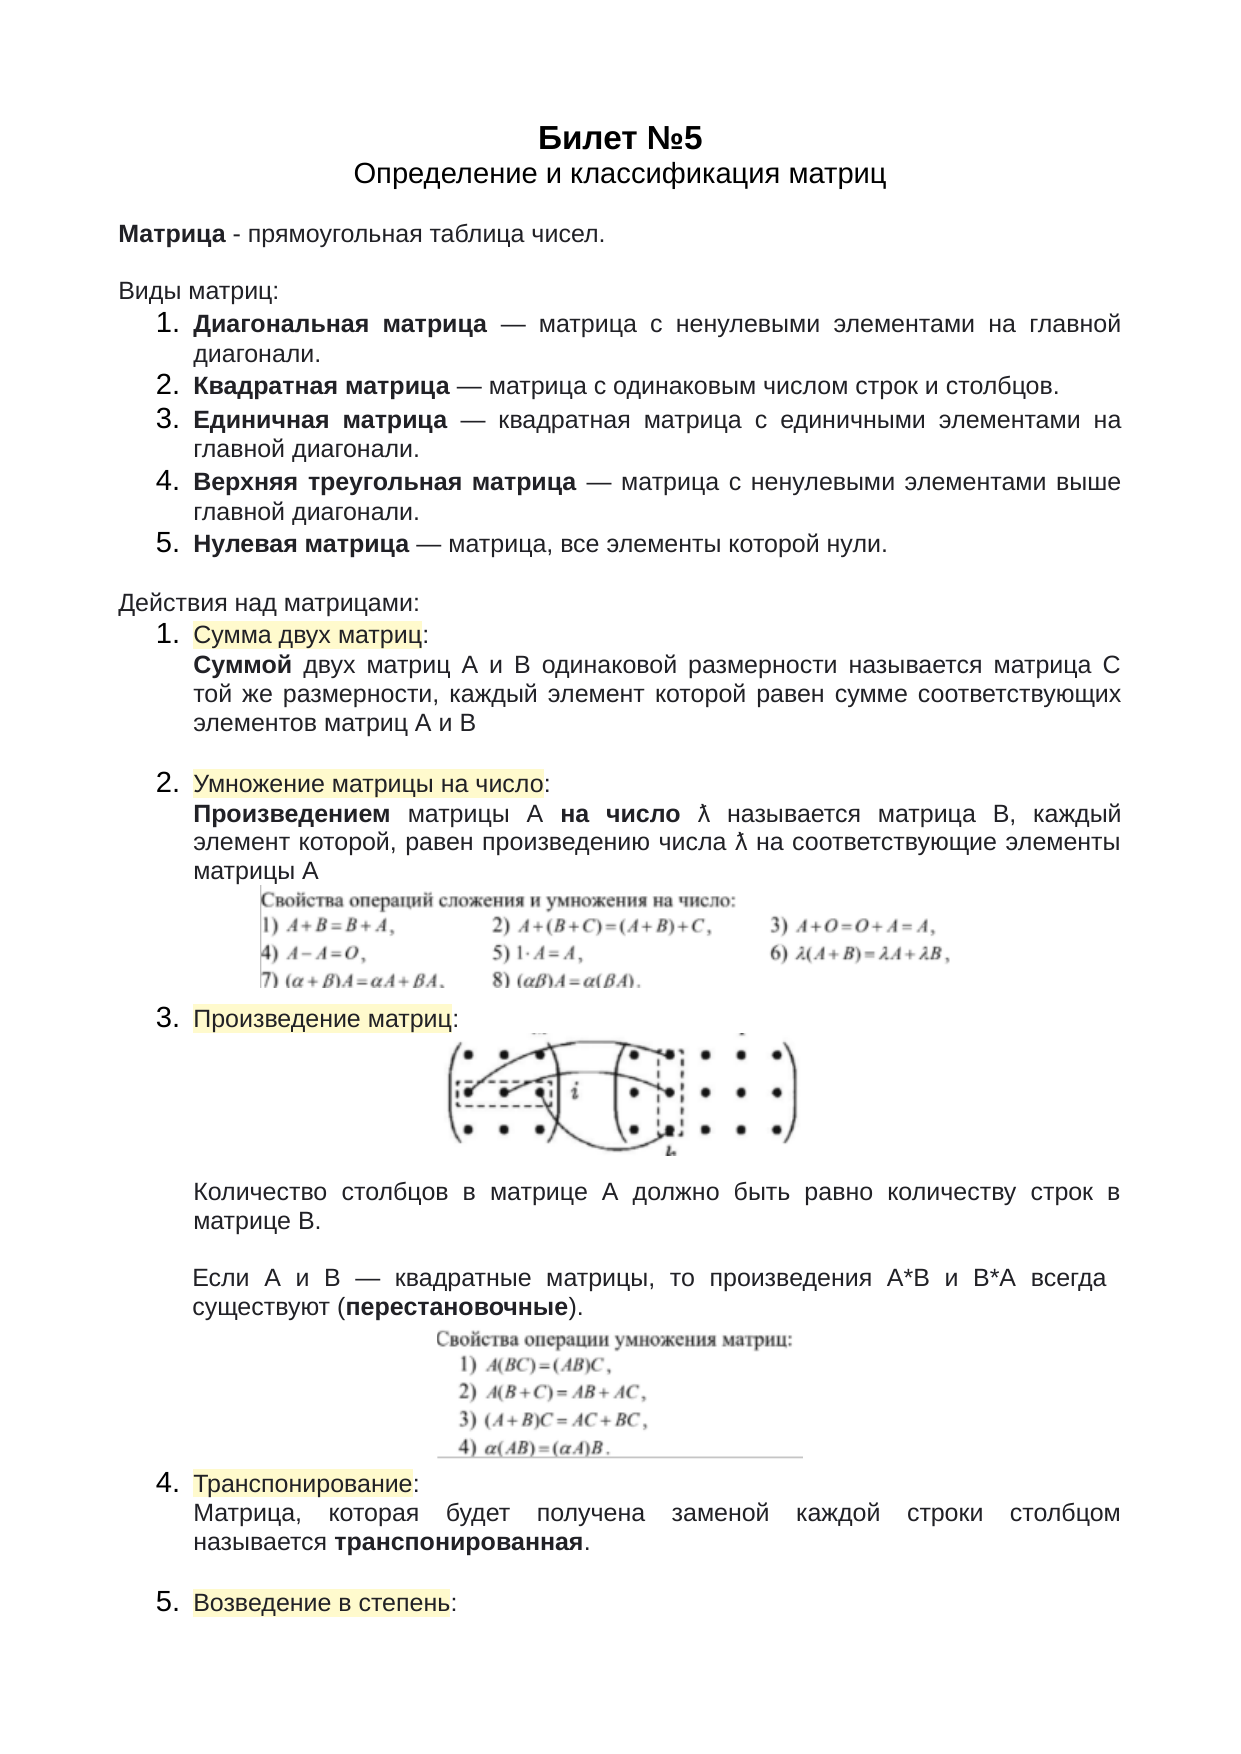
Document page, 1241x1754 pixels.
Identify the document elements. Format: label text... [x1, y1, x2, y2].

list Количество столбцов в матрице А должно быть равно количеству строк в матрице В. [156, 1177, 1122, 1235]
text Действия над матрицами: [118, 588, 1122, 617]
list Нулевая матрица — матрица, все элементы которой нули. [156, 526, 1122, 559]
list Сумма двух матриц: [156, 617, 1122, 650]
picture [438, 1033, 802, 1156]
list Возведение в степень: [156, 1584, 1122, 1618]
list Произведение матриц: [156, 1000, 1122, 1033]
list Умножение матрицы на число: [156, 765, 1122, 799]
list Квадратная матрица — матрица с одинаковым числом строк и столбцов. [156, 367, 1122, 401]
text Матрица - прямоугольная таблица чисел. [118, 219, 1122, 248]
text Билет №5 [118, 118, 1122, 157]
text Определение и классификация матриц [118, 157, 1122, 190]
picture [260, 885, 981, 988]
list Верхняя треугольная матрица — матрица с ненулевыми элементами выше главной диагонали. [156, 463, 1122, 526]
picture [437, 1321, 803, 1460]
list Матрица, которая будет получена заменой каждой строки столбцом называется транспонированная. [156, 1498, 1122, 1556]
list Единичная матрица — квадратная матрица с единичными элементами на главной диагонали. [156, 401, 1122, 463]
list Суммой двух матриц А и В одинаковой размерности называется матрица С той же размерности, каждый элемент которой равен сумме соответствующих элементов матриц А и В [156, 650, 1122, 736]
list Диагональная матрица — матрица с ненулевыми элементами на главной диагонали. [156, 305, 1122, 367]
list Произведением матрицы А на число ƛ называется матрица В, каждый элемент которой, равен произведению числа ƛ на соответствующие элементы матрицы А [156, 799, 1122, 885]
text Если А и В — квадратные матрицы, то произведения А*В и В*А всегда существуют (перестановочные). [118, 1263, 1122, 1321]
list Транспонирование: [156, 1465, 1122, 1498]
text Виды матриц: [118, 276, 1122, 305]
